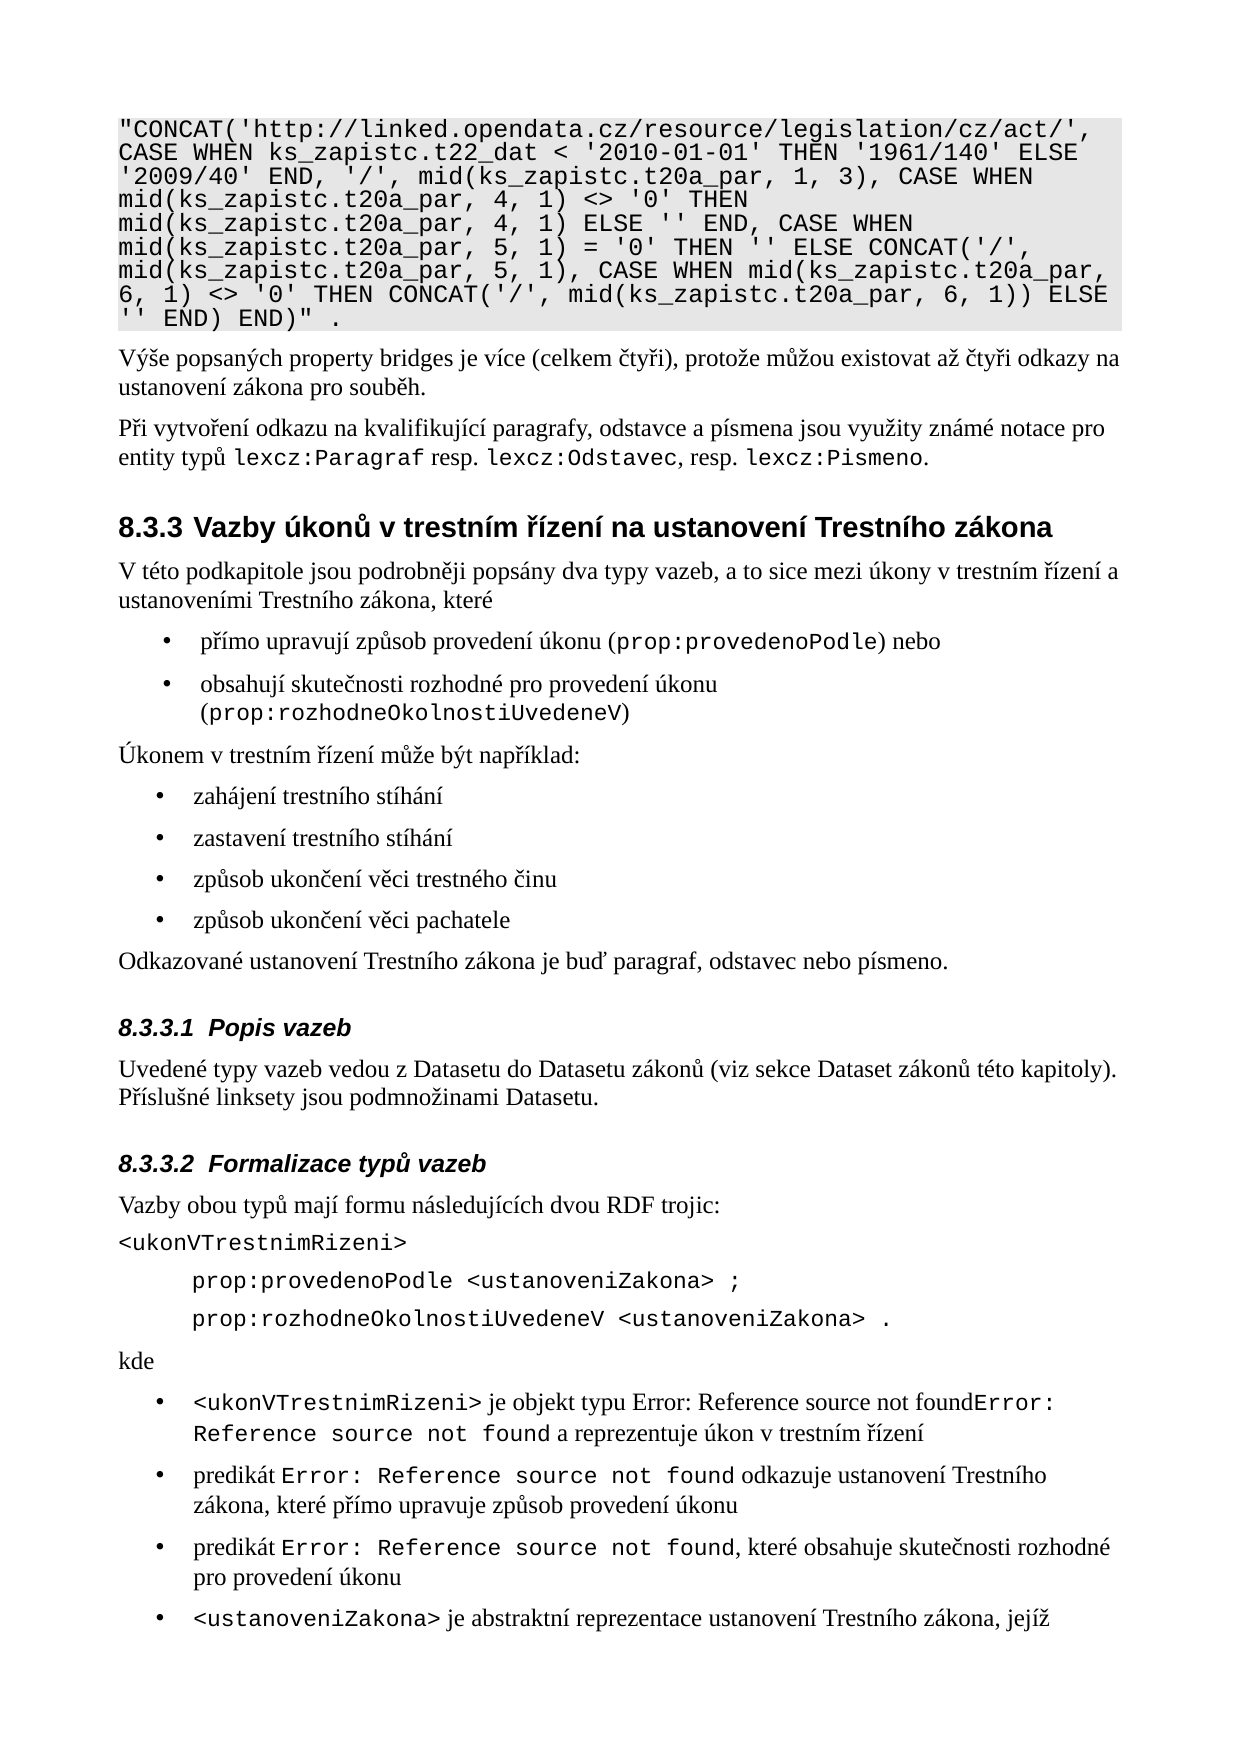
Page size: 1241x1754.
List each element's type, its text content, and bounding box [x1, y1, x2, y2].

list způsob ukončení věci pachatele [156, 905, 1122, 934]
text Vazby obou typů mají formu následujících dvou RDF trojic: [118, 1190, 1122, 1218]
text V této podkapitole jsou podrobněji popsány dva typy vazeb, a to sice mezi úkony v trestním řízení a ustanoveními Trestního zákona, které [118, 556, 1122, 613]
text "CONCAT('http://linked.opendata.cz/resource/legislation/cz/act/', CASE WHEN ks_zapistc.t22_dat < '2010-01-01' THEN '1961/140' ELSE '2009/40' END, '/', mid(ks_zapistc.t20a_par, 1, 3), CASE WHEN mid(ks_zapistc.t20a_par, 4, 1) <> '0' THEN mid(ks_zapistc.t20a_par, 4, 1) ELSE '' END, CASE WHEN mid(ks_zapistc.t20a_par, 5, 1) = '0' THEN '' ELSE CONCAT('/', mid(ks_zapistc.t20a_par, 5, 1), CASE WHEN mid(ks_zapistc.t20a_par, 6, 1) <> '0' THEN CONCAT('/', mid(ks_zapistc.t20a_par, 6, 1)) ELSE '' END) END)" . [118, 118, 1122, 331]
list <ustanoveniZakona> je abstraktní reprezentace ustanovení Trestního zákona, jejíž [156, 1603, 1122, 1633]
list obsahují skutečnosti rozhodné pro provedení úkonu (prop:rozhodneOkolnostiUvedeneV) [163, 669, 1122, 728]
list predikát Chyba: zdroj odkazu nenalezen, které obsahuje skutečnosti rozhodné pro provedení úkonu [156, 1532, 1122, 1591]
list predikát Chyba: zdroj odkazu nenalezen odkazuje ustanovení Trestního zákona, které přímo upravuje způsob provedení úkonu [156, 1460, 1122, 1519]
text <ukonVTrestnimRizeni> [118, 1231, 1122, 1257]
list zastavení trestního stíhání [156, 823, 1122, 851]
subtitle Vazby úkonů v trestním řízení na ustanovení Trestního zákona [118, 510, 1122, 543]
list přímo upravují způsob provedení úkonu (prop:provedenoPodle) nebo [163, 626, 1122, 656]
subtitle Formalizace typů vazeb [118, 1149, 1122, 1177]
list způsob ukončení věci trestného činu [156, 864, 1122, 893]
text Odkazované ustanovení Trestního zákona je buď paragraf, odstavec nebo písmeno. [118, 946, 1122, 975]
text Výše popsaných property bridges je více (celkem čtyři), protože můžou existovat až čtyři odkazy na ustanovení zákona pro souběh. [118, 343, 1122, 401]
text Při vytvoření odkazu na kvalifikující paragrafy, odstavce a písmena jsou využity známé notace pro entity typů lexcz:Paragraf resp. lexcz:Odstavec, resp. lexcz:Pismeno. [118, 413, 1122, 472]
text kde [118, 1346, 1122, 1375]
text prop:provedenoPodle <ustanoveniZakona> ; [118, 1269, 1122, 1295]
text prop:rozhodneOkolnostiUvedeneV <ustanoveniZakona> . [118, 1308, 1122, 1334]
subtitle Popis vazeb [118, 1013, 1122, 1041]
text Úkonem v trestním řízení může být například: [118, 740, 1122, 769]
text Uvedené typy vazeb vedou z Datasetu do Datasetu zákonů (viz sekce Dataset zákonů této kapitoly). Příslušné linksety jsou podmnožinami Datasetu. [118, 1054, 1122, 1111]
list <ukonVTrestnimRizeni> je objekt typu Chyba: zdroj odkazu nenalezenChyba: zdroj odkazu nenalezen a reprezentuje úkon v trestním řízení [156, 1387, 1122, 1448]
list zahájení trestního stíhání [156, 781, 1122, 810]
